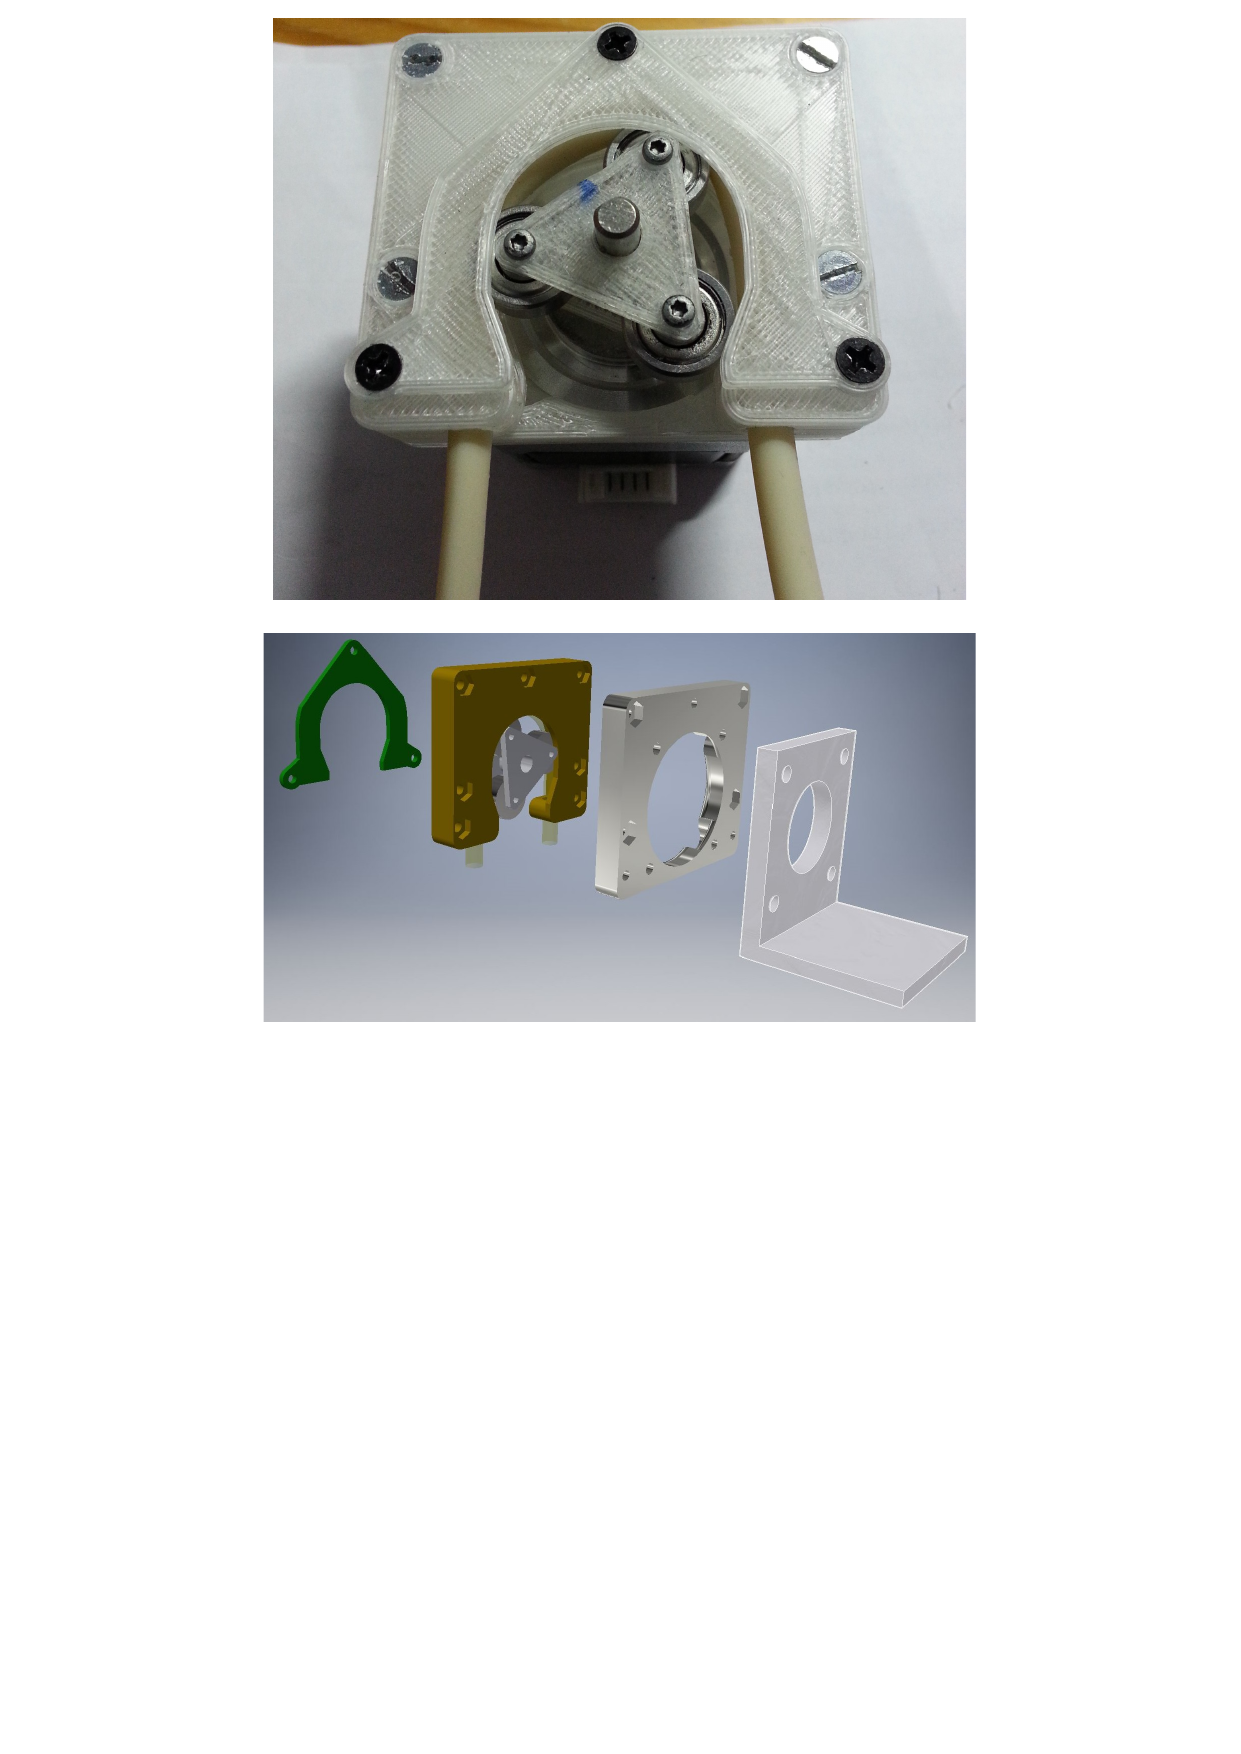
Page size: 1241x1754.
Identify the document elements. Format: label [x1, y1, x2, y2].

picture [273, 18, 967, 600]
picture [263, 633, 976, 1022]
